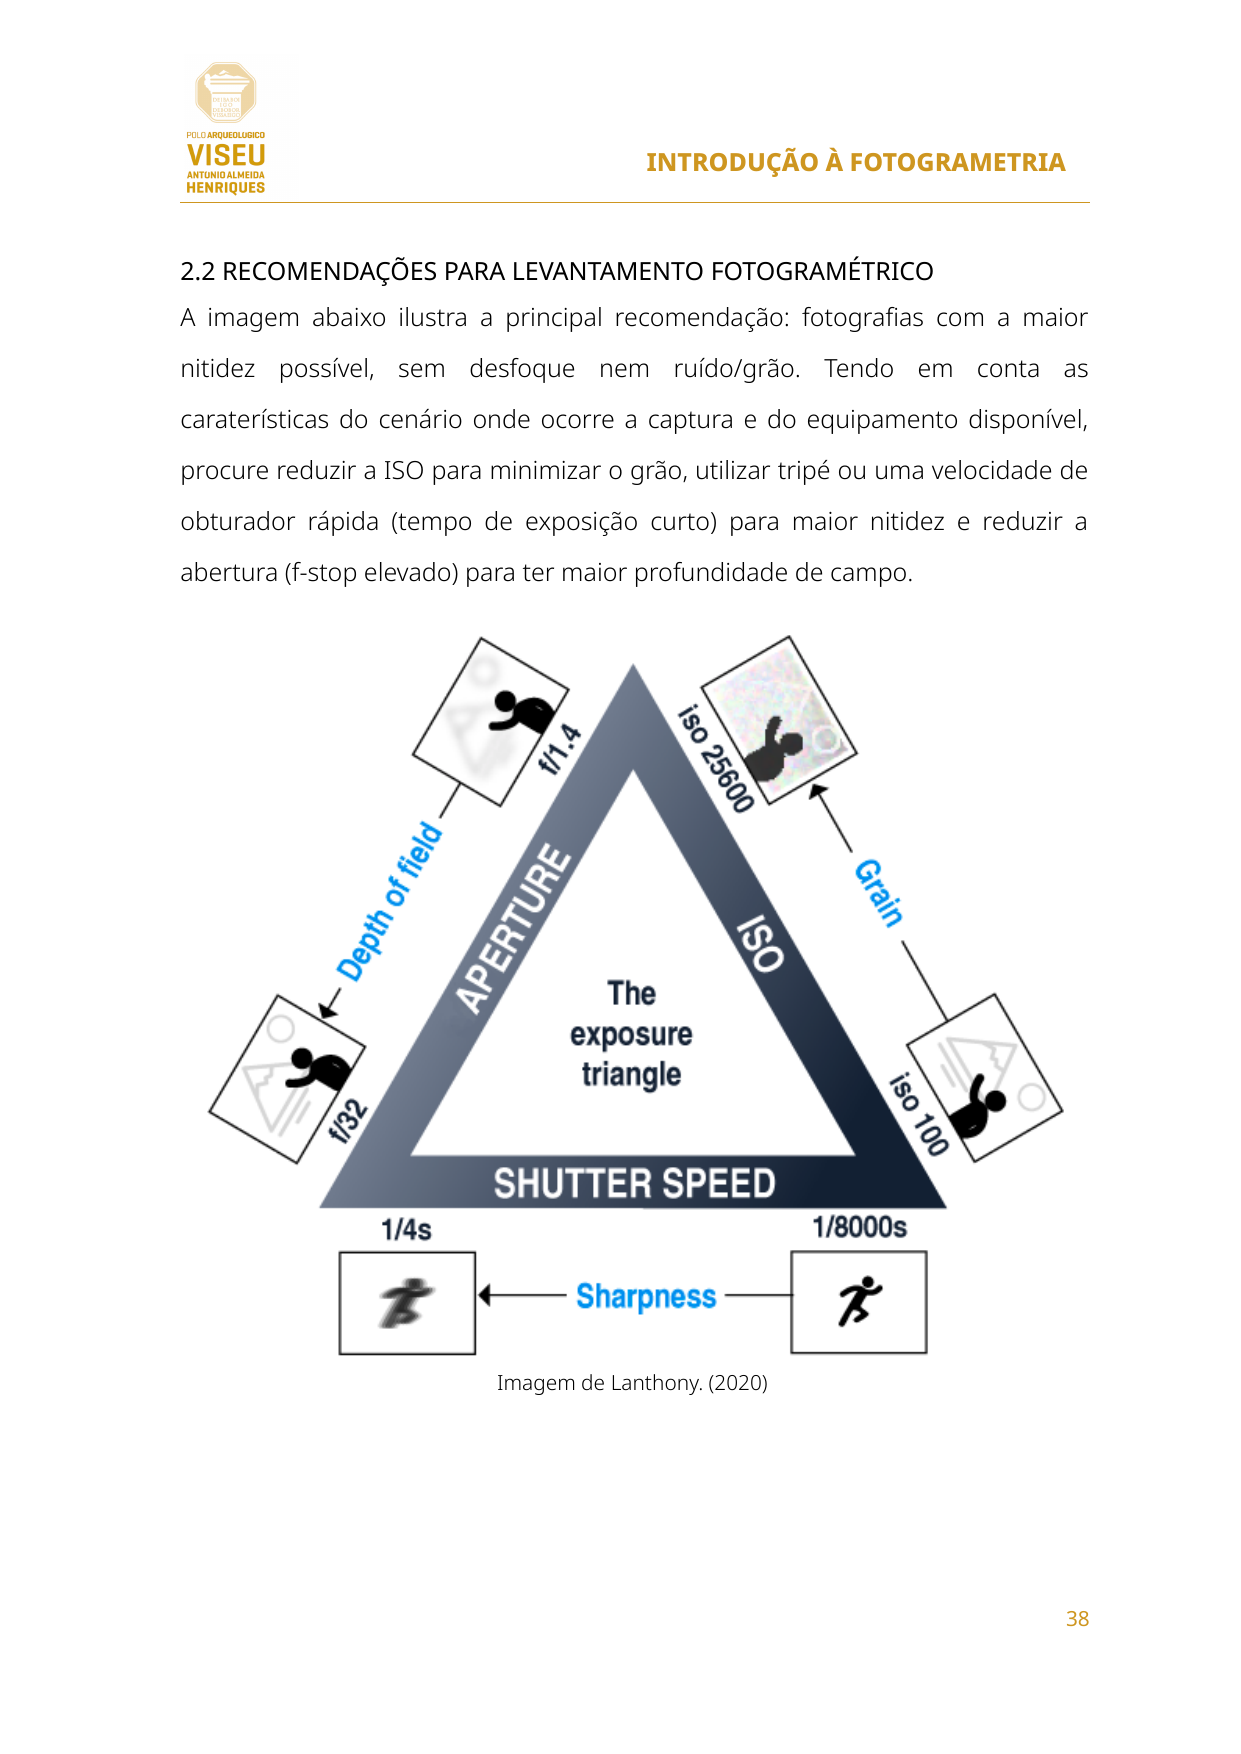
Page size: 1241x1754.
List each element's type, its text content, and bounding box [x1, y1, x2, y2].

subtitle 2.2 Recomendações para levantamento fotogramétrico [180, 253, 1090, 287]
text A imagem abaixo ilustra a principal recomendação: fotografias com a maior nitidez possível, sem desfoque nem ruído/grão. Tendo em conta as caraterísticas do cenário onde ocorre a captura e do equipamento disponível, procure reduzir a ISO para minimizar o grão, utilizar tripé ou uma velocidade de obturador rápida (tempo de exposição curto) para maior nitidez e reduzir a abertura (f-stop elevado) para ter maior profundidade de campo. [180, 300, 1090, 589]
picture [206, 634, 1064, 1357]
text Imagem de Lanthony. (2020) [180, 633, 1090, 1397]
picture [184, 54, 300, 202]
